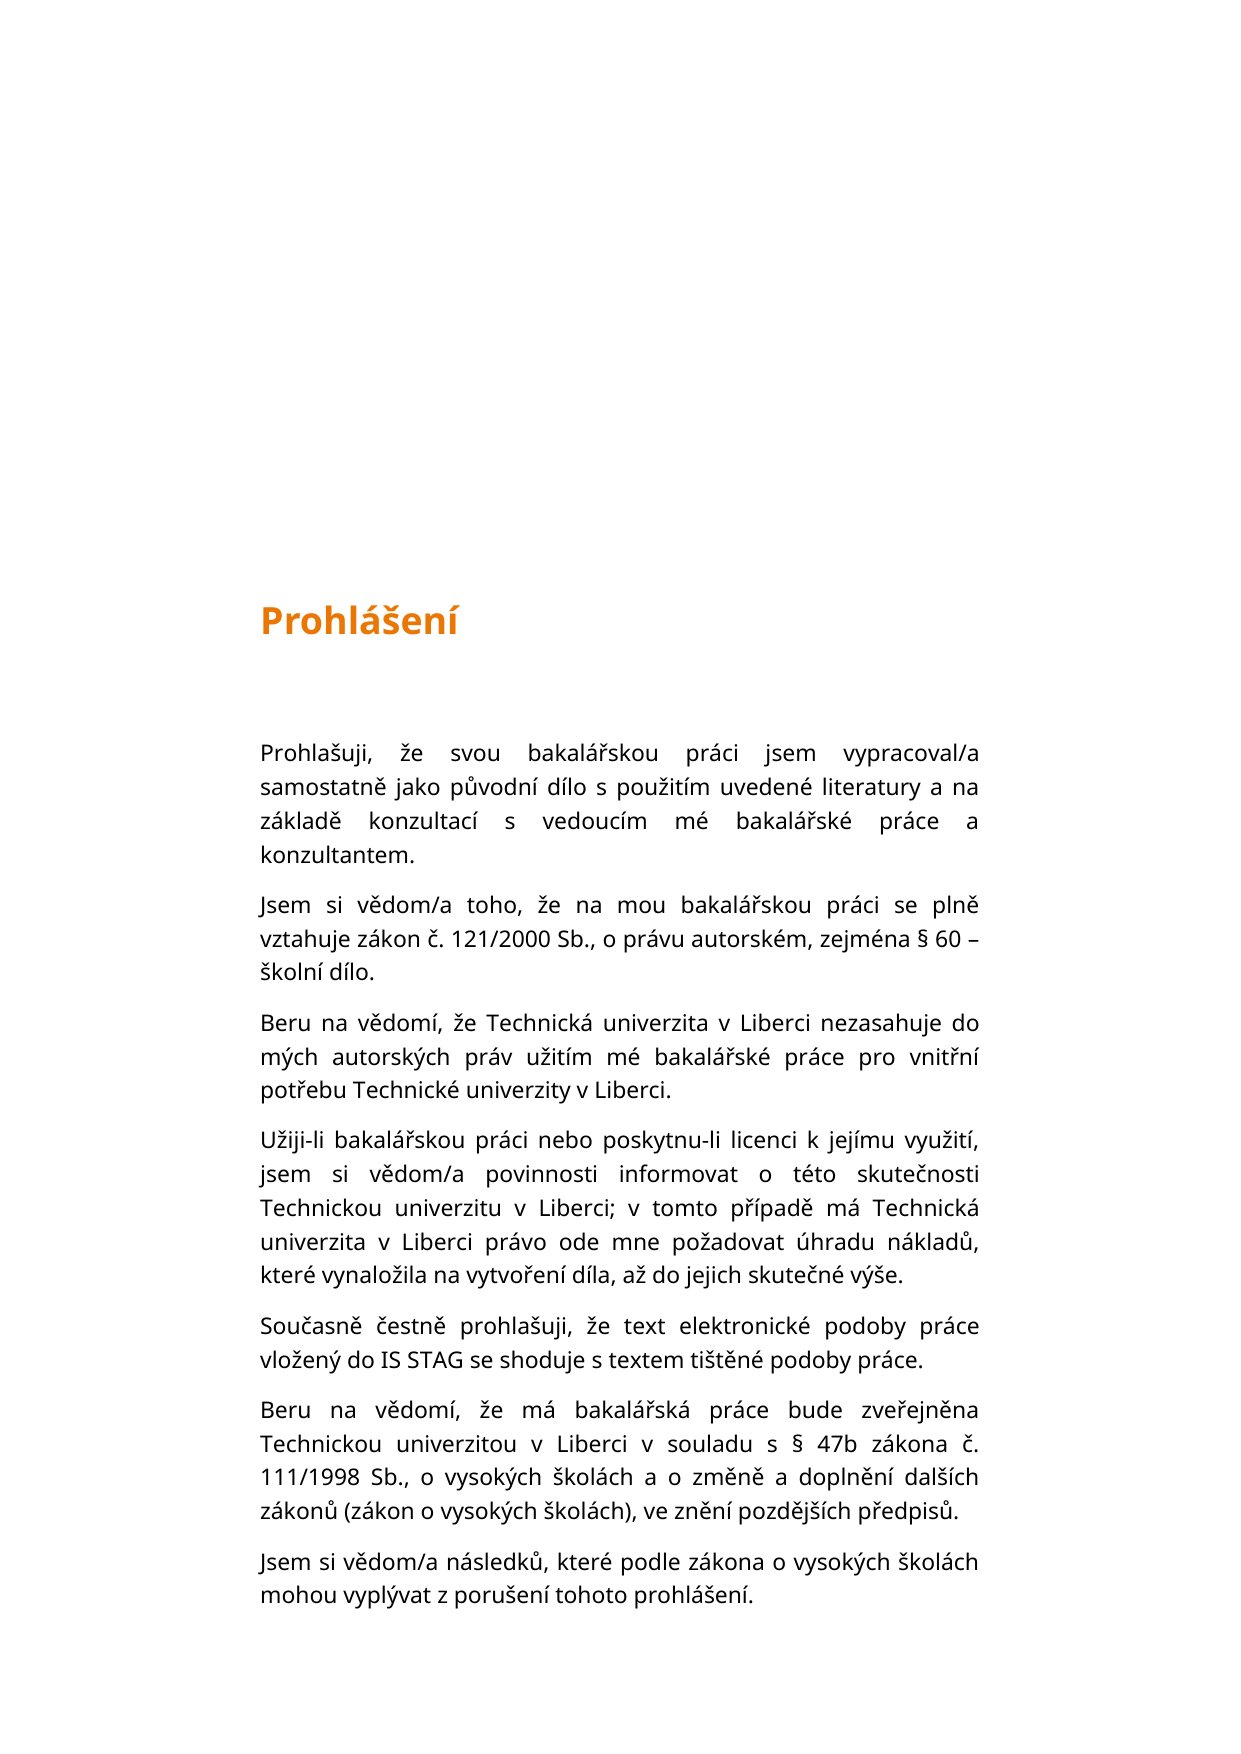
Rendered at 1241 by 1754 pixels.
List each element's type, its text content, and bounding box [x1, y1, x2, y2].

text Beru na vědomí, že má bakalářská práce bude zveřejněna Technickou univerzitou v Liberci v souladu s § 47b zákona č. 111/1998 Sb., o vysokých školách a o změně a doplnění dalších zákonů (zákon o vysokých školách), ve znění pozdějších předpisů. [260, 1394, 980, 1526]
text Jsem si vědom/a následků, které podle zákona o vysokých školách mohou vyplývat z porušení tohoto prohlášení. [260, 1545, 980, 1610]
text Jsem si vědom/a toho, že na mou bakalářskou práci se plně vztahuje zákon č. 121/2000 Sb., o právu autorském, zejména § 60 – školní dílo. [260, 889, 980, 988]
text Beru na vědomí, že Technická univerzita v Liberci nezasahuje do mých autorských práv užitím mé bakalářské práce pro vnitřní potřebu Technické univerzity v Liberci. [260, 1007, 980, 1105]
text Prohlašuji, že svou bakalářskou práci jsem vypracoval/a samostatně jako původní dílo s použitím uvedené literatury a na základě konzultací s vedoucím mé bakalářské práce a konzultantem. [260, 737, 980, 870]
text Užiji-li bakalářskou práci nebo poskytnu-li licenci k jejímu využití, jsem si vědom/a povinnosti informovat o této skutečnosti Technickou univerzitu v Liberci; v tomto případě má Technická univerzita v Liberci právo ode mne požadovat úhradu nákladů, které vynaložila na vytvoření díla, až do jejich skutečné výše. [260, 1124, 980, 1291]
title Prohlášení [260, 594, 980, 646]
text Současně čestně prohlašuji, že text elektronické podoby práce vložený do IS STAG se shoduje s textem tištěné podoby práce. [260, 1310, 980, 1375]
